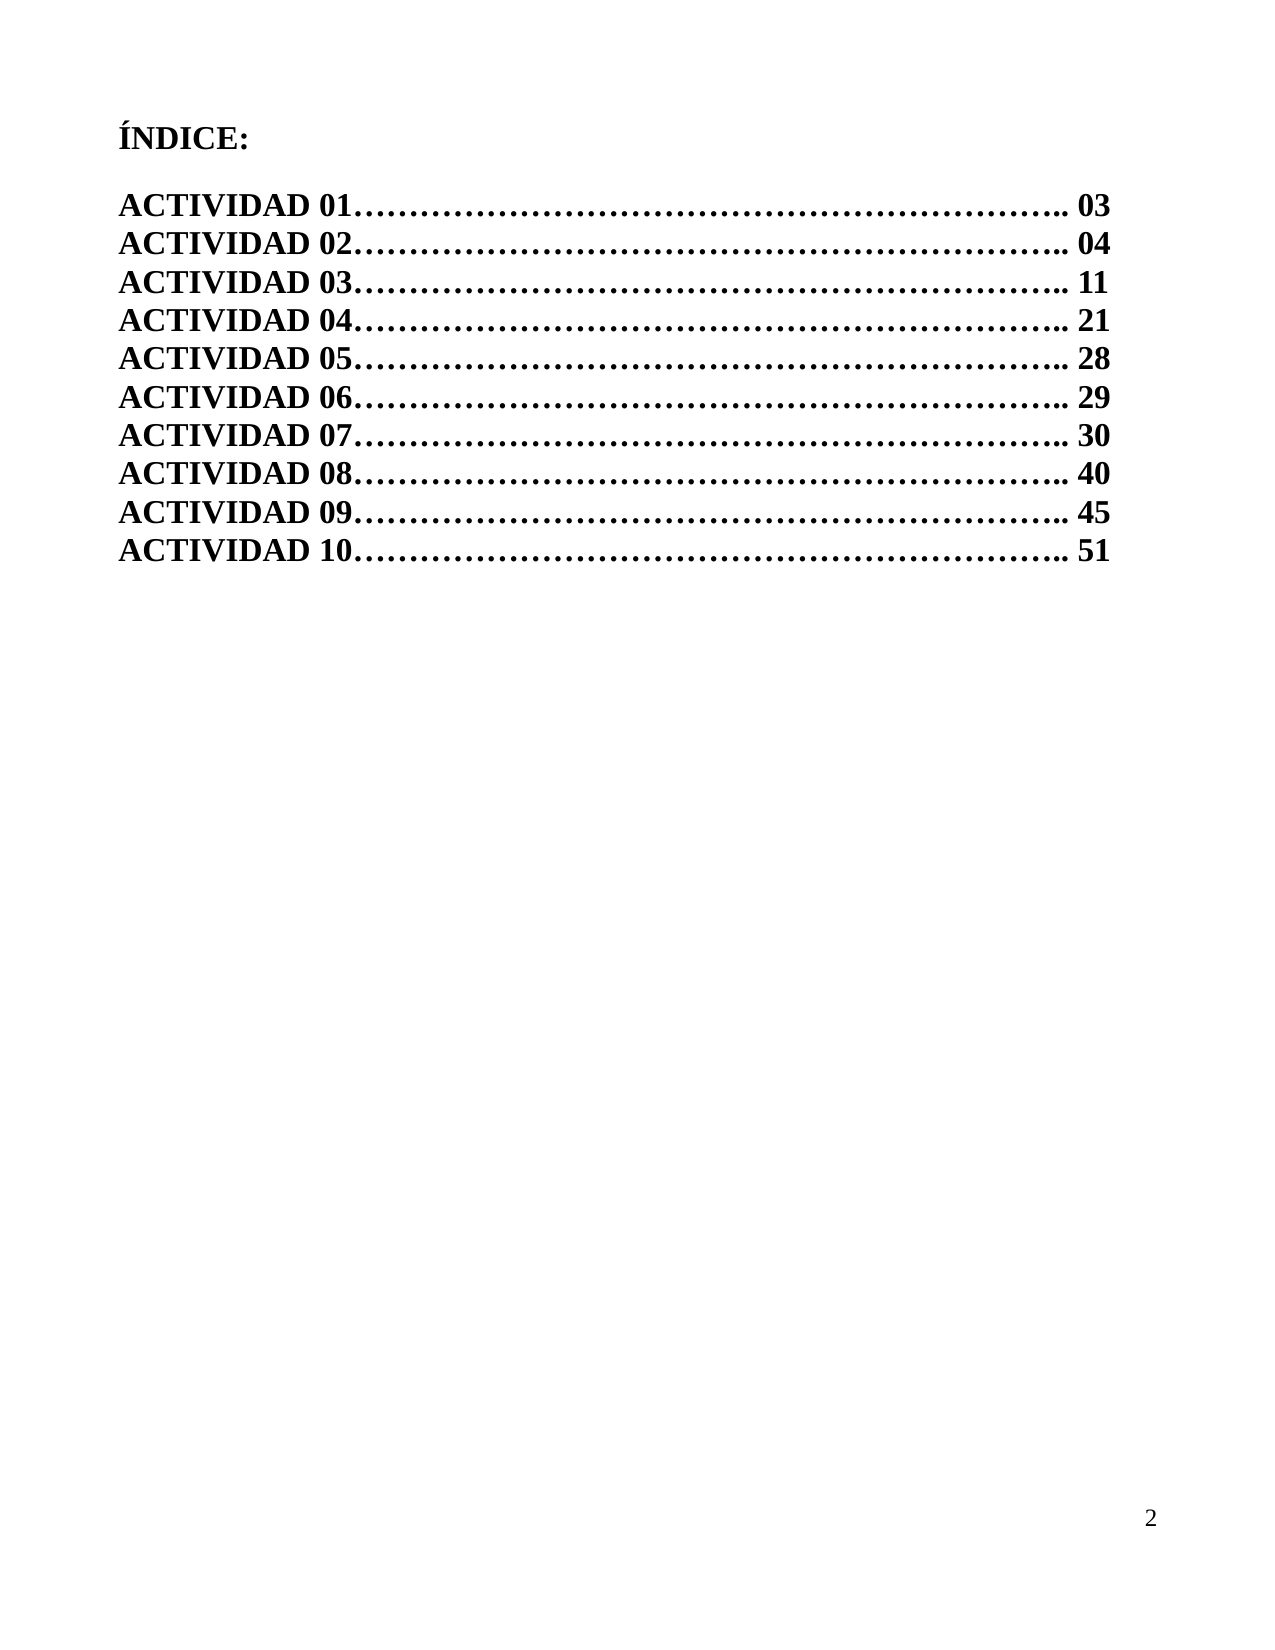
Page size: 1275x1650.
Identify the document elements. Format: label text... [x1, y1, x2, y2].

text ACTIVIDAD 02……………………………………………………….. 04 [118, 223, 1157, 262]
text ACTIVIDAD 09……………………………………………………….. 45 [118, 492, 1157, 530]
text ACTIVIDAD 05……………………………………………………….. 28 [118, 338, 1157, 377]
text ACTIVIDAD 06……………………………………………………….. 29 [118, 377, 1157, 415]
text ACTIVIDAD 03……………………………………………………….. 11 [118, 262, 1157, 300]
text ÍNDICE: [118, 118, 1157, 156]
text ACTIVIDAD 08……………………………………………………….. 40 [118, 453, 1157, 492]
text ACTIVIDAD 07……………………………………………………….. 30 [118, 415, 1157, 453]
text ACTIVIDAD 04……………………………………………………….. 21 [118, 300, 1157, 338]
text ACTIVIDAD 01……………………………………………………….. 03 [118, 185, 1157, 223]
text ACTIVIDAD 10……………………………………………………….. 51 [118, 530, 1157, 568]
